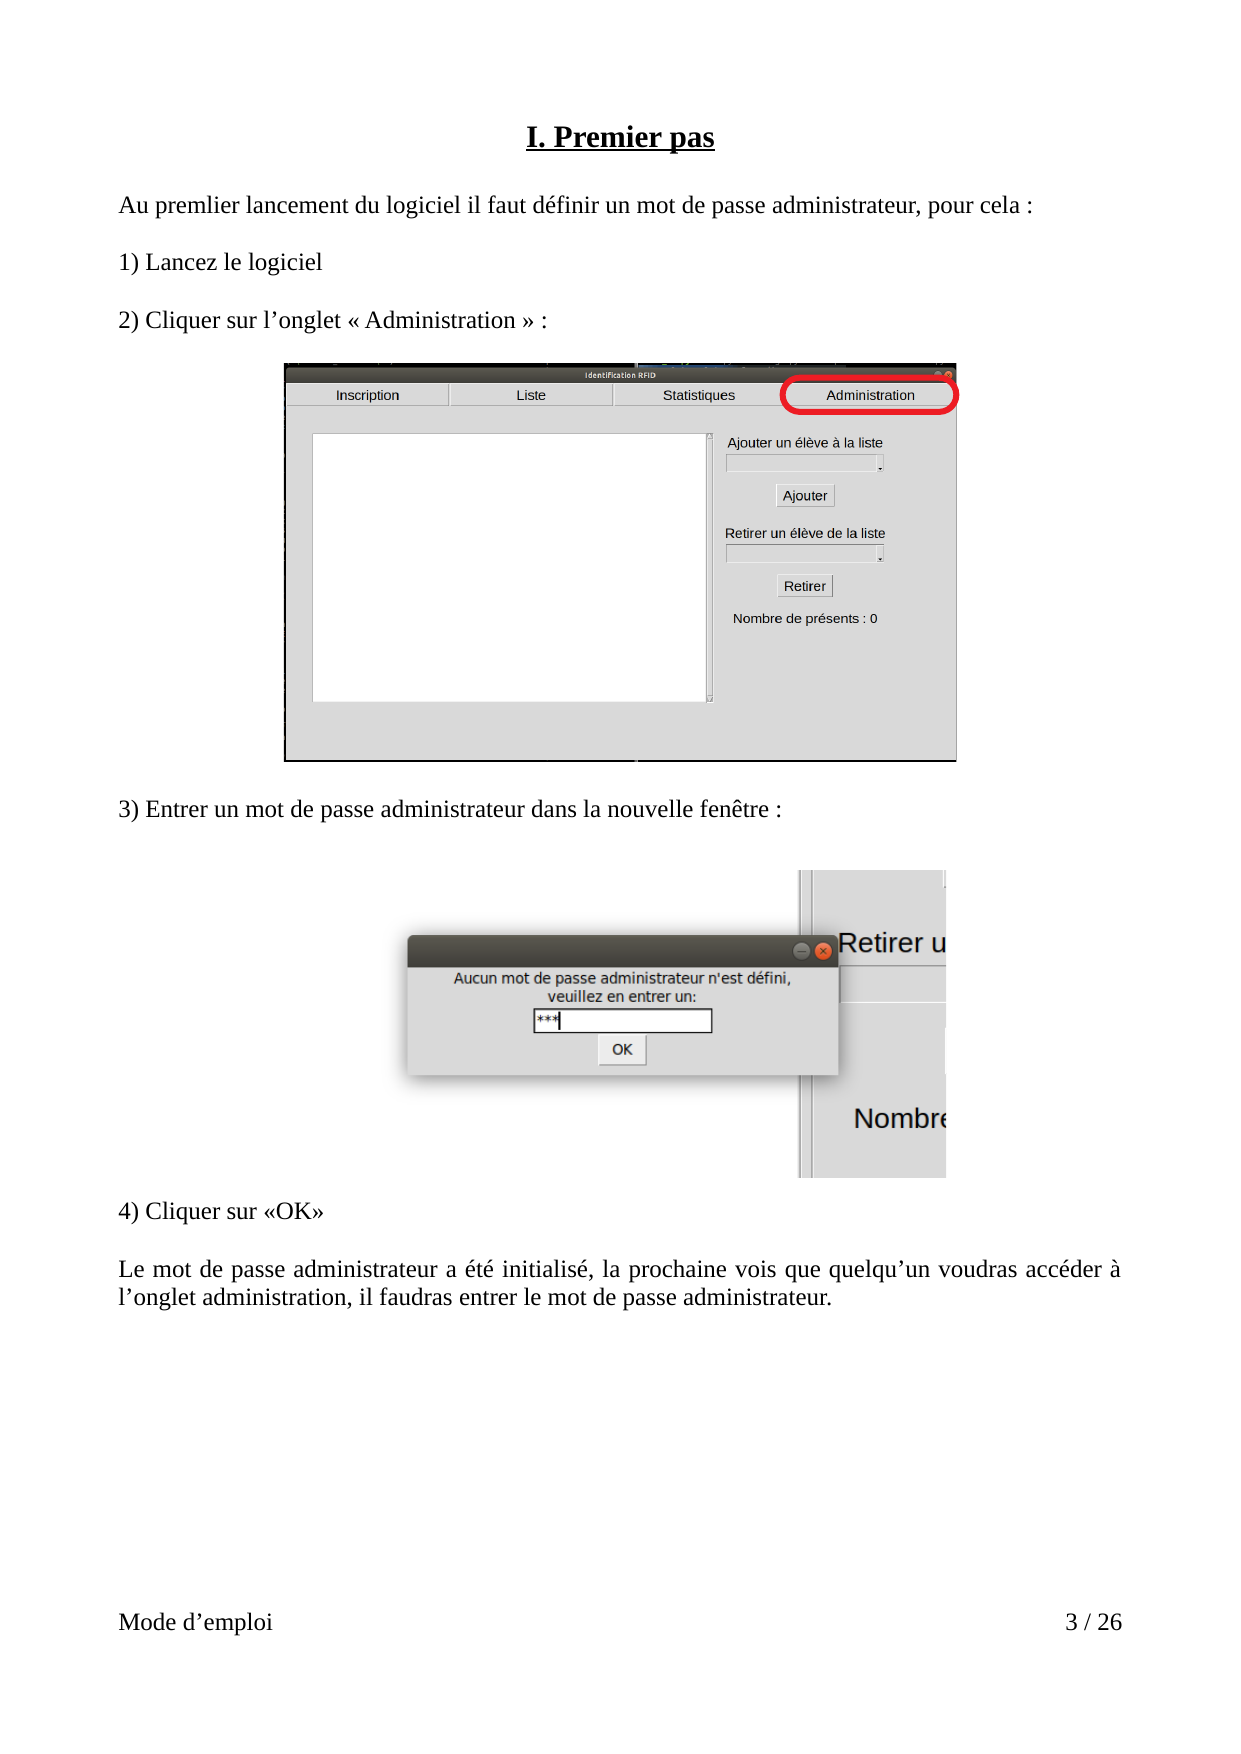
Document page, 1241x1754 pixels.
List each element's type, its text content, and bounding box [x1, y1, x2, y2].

picture [786, 381, 953, 408]
text 2) Cliquer sur l’onglet « Administration » : [118, 305, 1122, 334]
text 1) Lancez le logiciel [118, 247, 1122, 276]
text 3) Entrer un mot de passe administrateur dans la nouvelle fenêtre : [118, 794, 1122, 822]
picture [409, 870, 827, 1178]
text Au premlier lancement du logiciel il faut définir un mot de passe administrateur, pour cela : [118, 190, 1122, 219]
picture [283, 363, 957, 762]
text 4) Cliquer sur «OK» [118, 1196, 1122, 1225]
text I. Premier pas [118, 118, 1122, 154]
text Le mot de passe administrateur a été initialisé, la prochaine vois que quelqu’un voudras accéder à l’onglet administration, il faudras entrer le mot de passe administrateur. [118, 1254, 1122, 1311]
